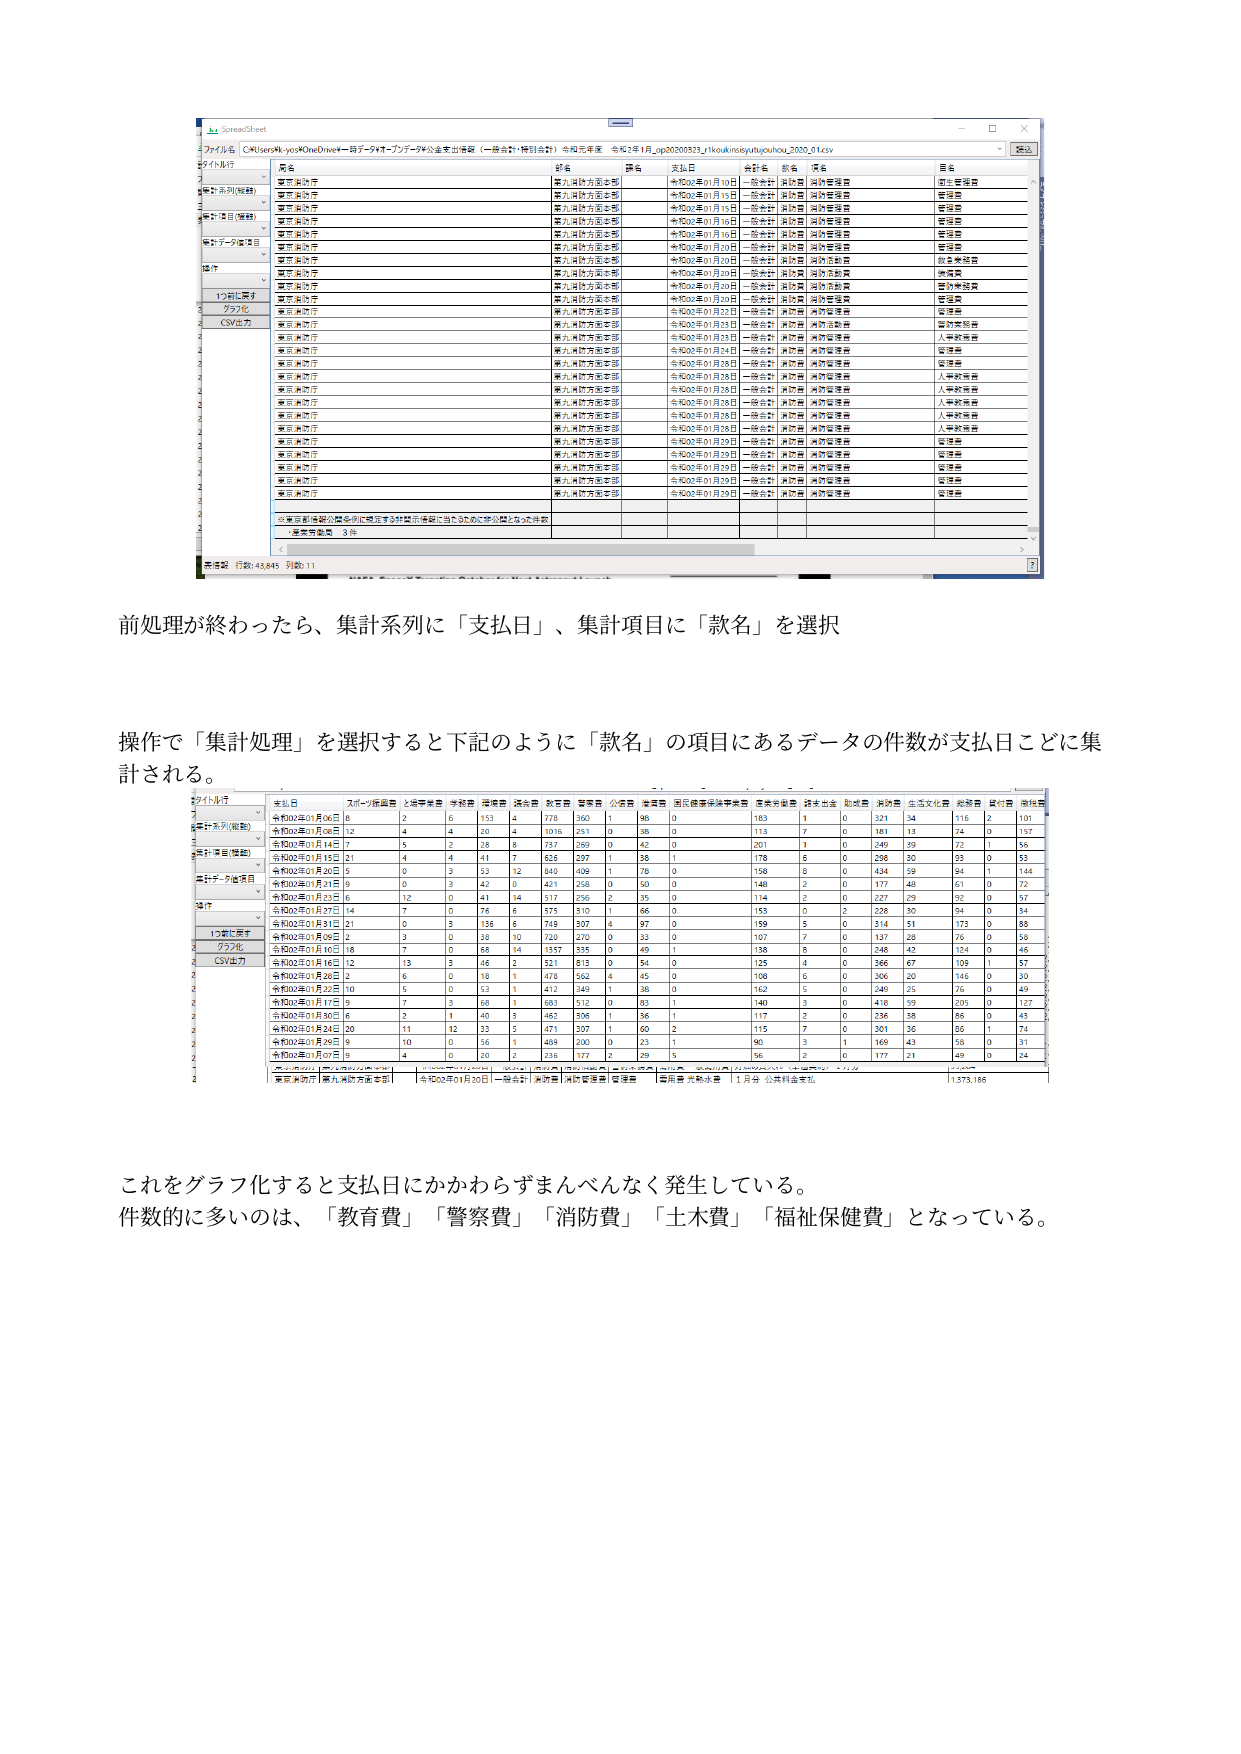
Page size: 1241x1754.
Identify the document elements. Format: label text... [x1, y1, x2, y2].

text 件数的に多いのは、「教育費」「警察費」「消防費」「土木費」「福祉保健費」となっている。 [118, 1200, 1122, 1231]
text 操作で「集計処理」を選択すると下記のように「款名」の項目にあるデータの件数が支払日こどに集計される。 [118, 726, 1122, 788]
text 前処理が終わったら、集計系列に「支払日」、集計項目に「款名」を選択 [118, 608, 1122, 639]
picture [196, 118, 1045, 579]
text これをグラフ化すると支払日にかかわらずまんべんなく発生している。 [118, 1168, 1122, 1200]
picture [191, 788, 1049, 1083]
